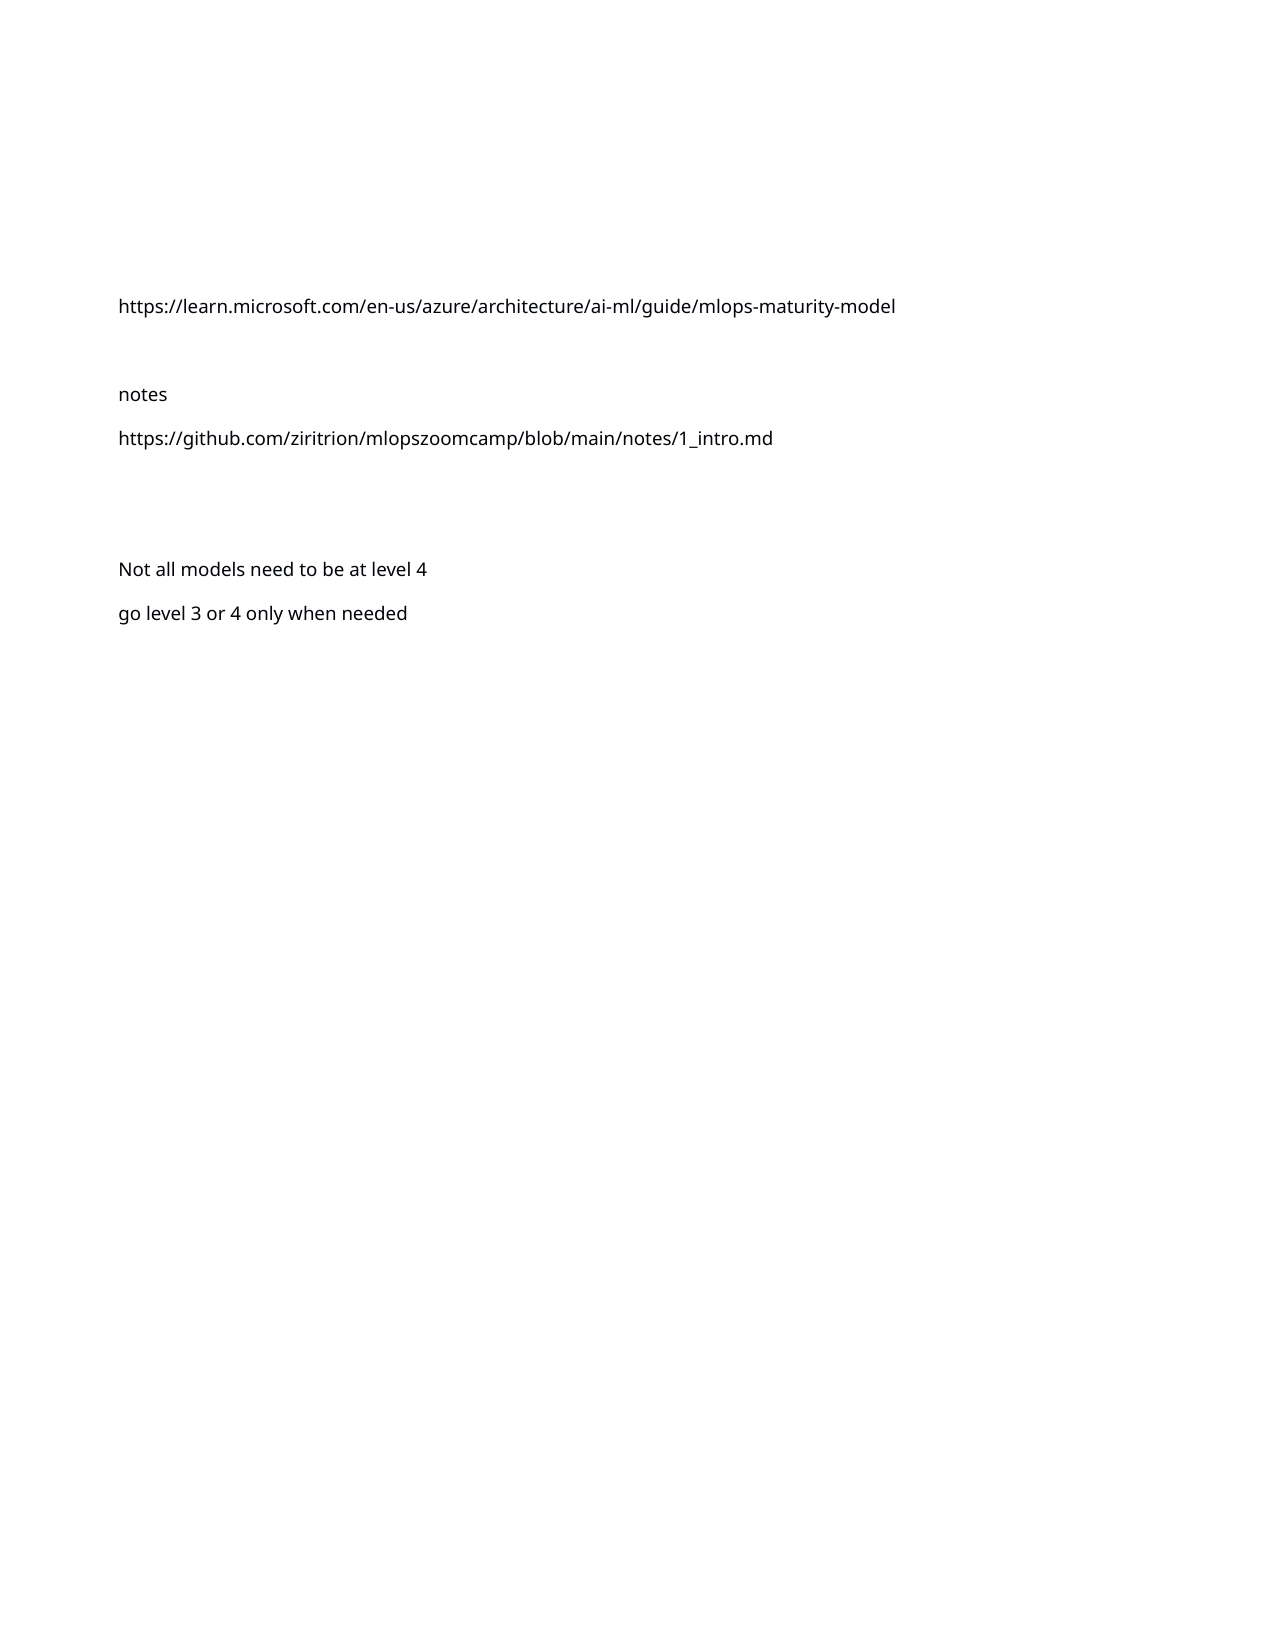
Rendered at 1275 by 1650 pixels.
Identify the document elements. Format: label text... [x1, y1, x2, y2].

text https://github.com/ziritrion/mlopszoomcamp/blob/main/notes/1_intro.md [118, 425, 1157, 451]
text Not all models need to be at level 4 [118, 557, 1157, 582]
text notes [118, 381, 1157, 407]
text go level 3 or 4 only when needed [118, 601, 1157, 626]
text https://learn.microsoft.com/en-us/azure/architecture/ai-ml/guide/mlops-maturity-model [118, 293, 1157, 319]
